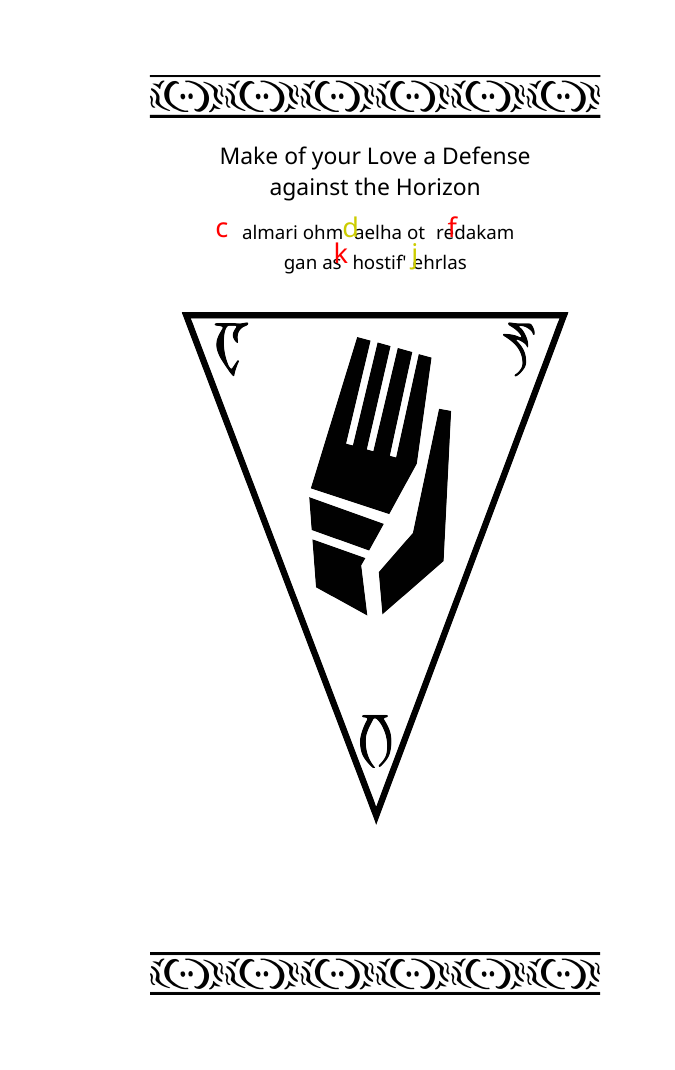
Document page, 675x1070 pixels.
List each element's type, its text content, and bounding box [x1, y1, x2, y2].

picture [149, 75, 601, 118]
text Make of your Love a Defense [150, 140, 600, 171]
picture [150, 952, 600, 995]
text almari ohm aelha ot redakam [150, 220, 600, 245]
text against the Horizon [150, 171, 600, 203]
picture [181, 312, 569, 825]
text gan as hostif' ehrlas [150, 249, 600, 274]
